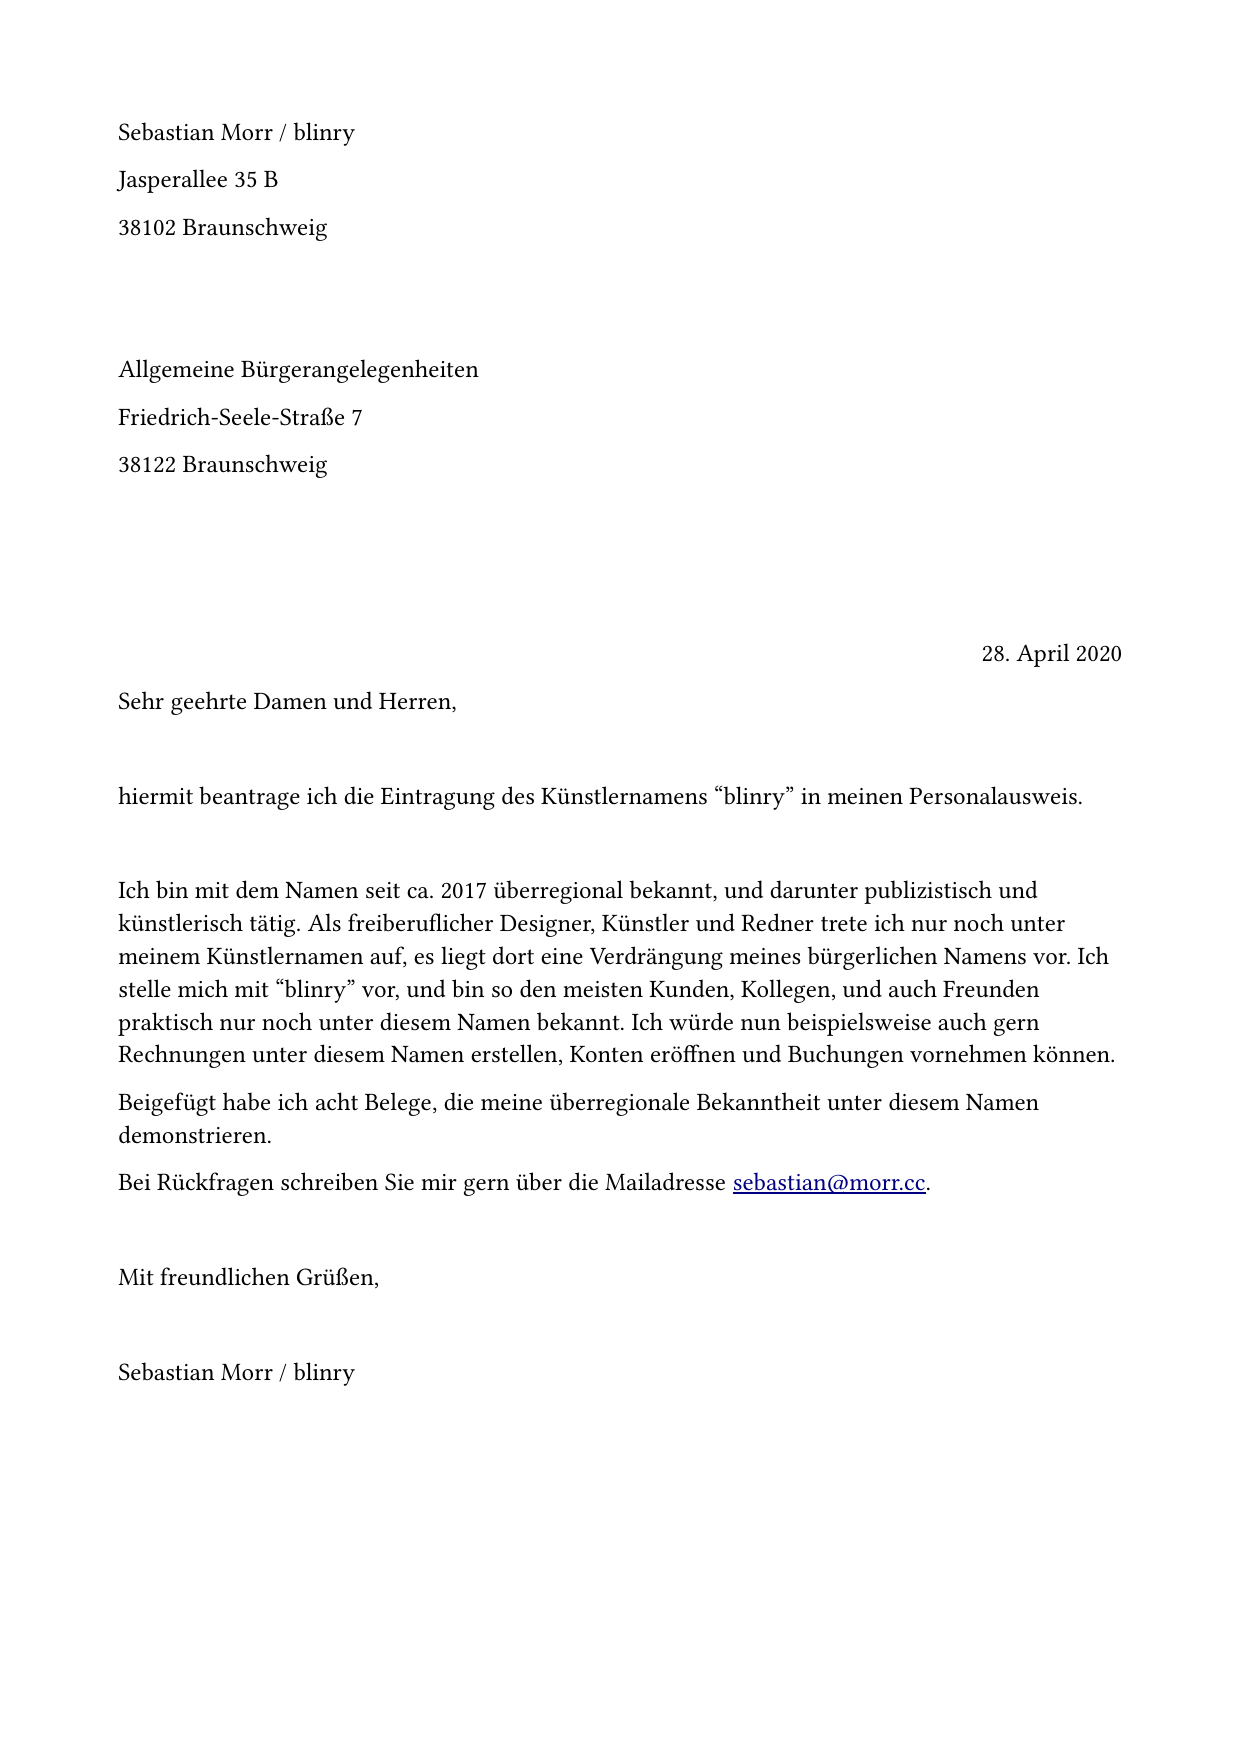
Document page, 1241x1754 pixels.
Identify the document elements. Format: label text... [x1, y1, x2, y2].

text Allgemeine Bürgerangelegenheiten [118, 355, 1122, 384]
text Ich bin mit dem Namen seit ca. 2017 überregional bekannt, und darunter publizistisch und künstlerisch tätig. Als freiberuflicher Designer, Künstler und Redner trete ich nur noch unter meinem Künstlernamen auf, es liegt dort eine Verdrängung meines bürgerlichen Namens vor. Ich stelle mich mit “blinry” vor, und bin so den meisten Kunden, Kollegen, und auch Freunden praktisch nur noch unter diesem Namen bekannt. Ich würde nun beispielsweise auch gern Rechnungen unter diesem Namen erstellen, Konten eröffnen und Buchungen vornehmen können. [118, 876, 1122, 1069]
text Mit freundlichen Grüßen, [118, 1263, 1122, 1291]
text Sebastian Morr / blinry [118, 1358, 1122, 1386]
text 38122 Braunschweig [118, 450, 1122, 478]
text Sehr geehrte Damen und Herren, [118, 687, 1122, 715]
text 38102 Braunschweig [118, 213, 1122, 241]
text 28. April 2020 [118, 639, 1122, 668]
text Sebastian Morr / blinry [118, 118, 1122, 147]
text Friedrich-Seele-Straße 7 [118, 402, 1122, 431]
text Bei Rückfragen schreiben Sie mir gern über die Mailadresse sebastian@morr.cc. [118, 1168, 1122, 1197]
text Jasperallee 35 B [118, 166, 1122, 194]
text hiermit beantrage ich die Eintragung des Künstlernamens “blinry” in meinen Personalausweis. [118, 782, 1122, 810]
text Beigefügt habe ich acht Belege, die meine überregionale Bekanntheit unter diesem Namen demonstrieren. [118, 1088, 1122, 1149]
